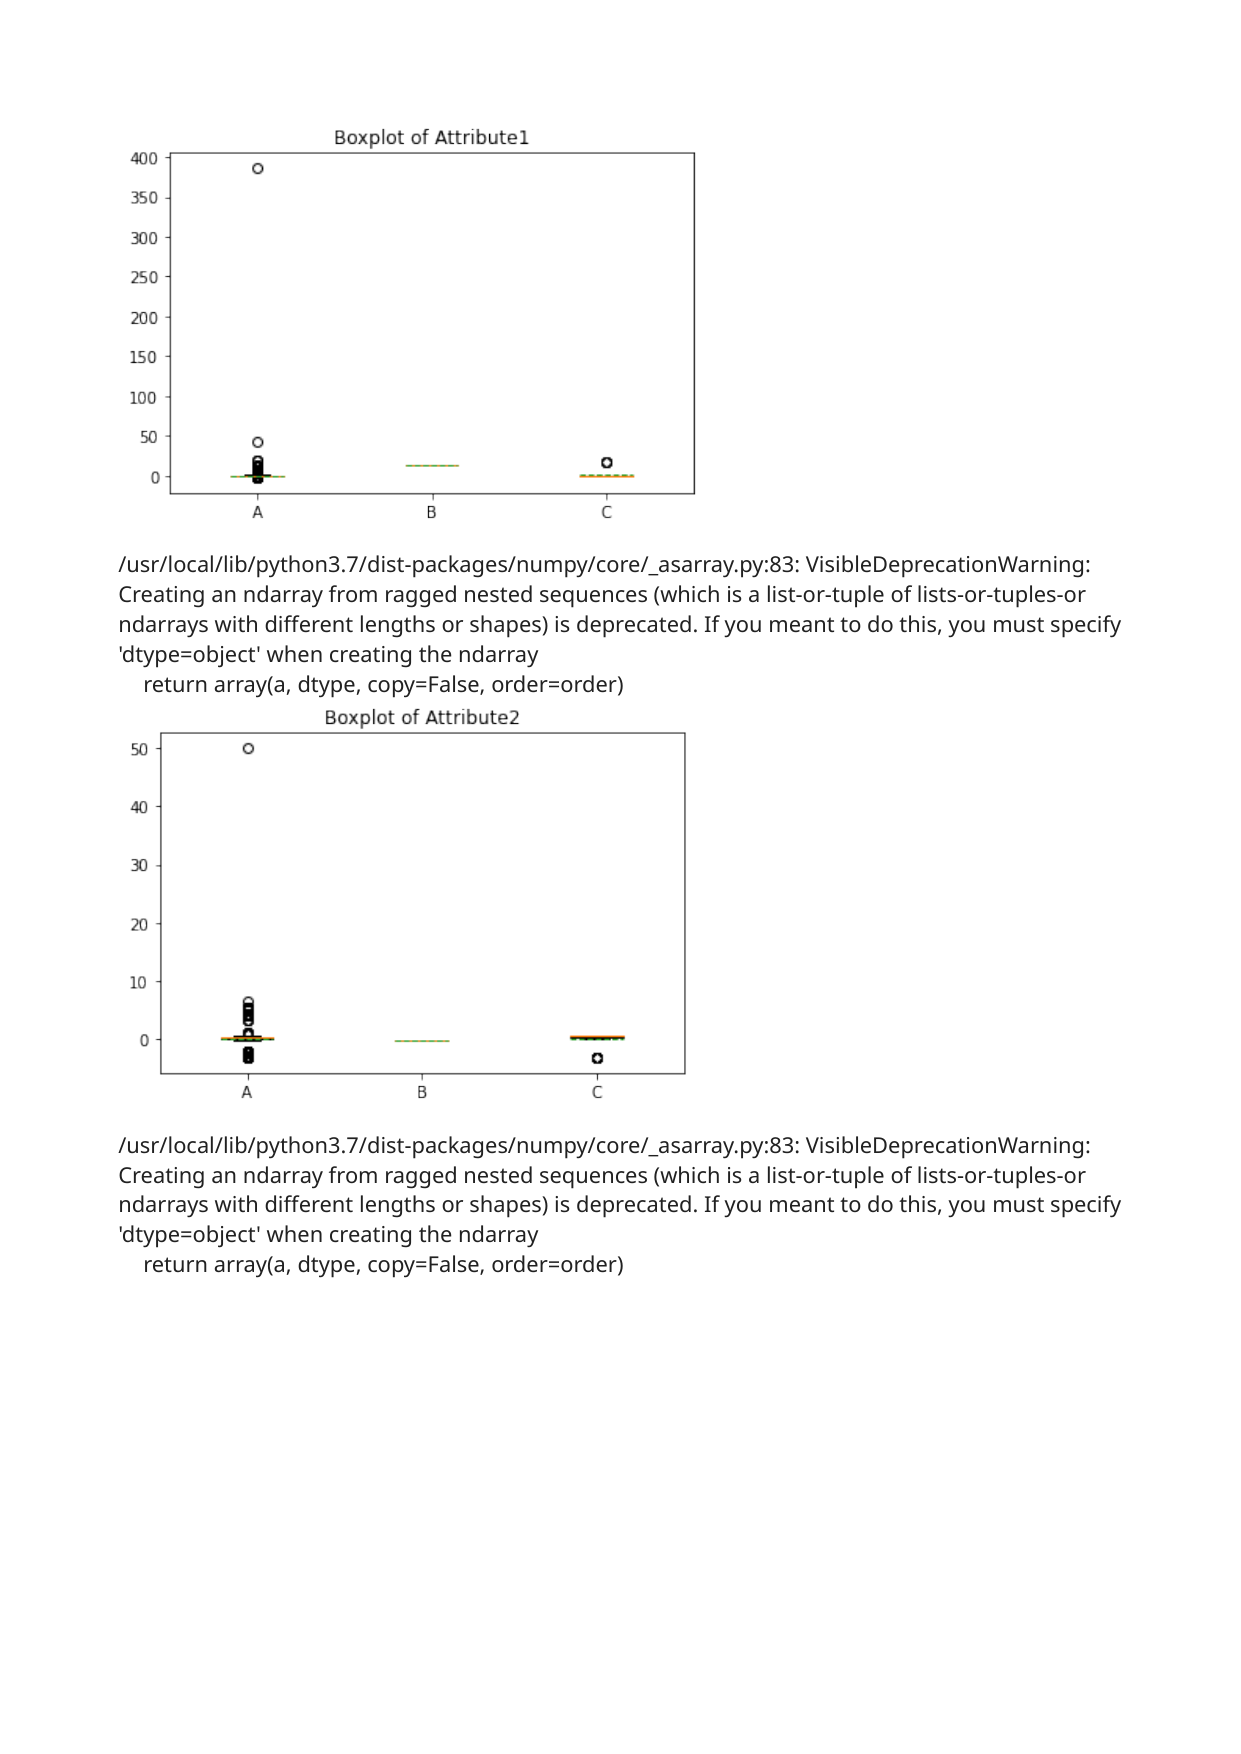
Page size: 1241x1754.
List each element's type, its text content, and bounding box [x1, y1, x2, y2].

text return array(a, dtype, copy=False, order=order) [118, 669, 1122, 698]
picture [118, 118, 704, 531]
text /usr/local/lib/python3.7/dist-packages/numpy/core/_asarray.py:83: VisibleDeprecationWarning: Creating an ndarray from ragged nested sequences (which is a list-or-tuple of lists-or-tuples-or ndarrays with different lengths or shapes) is deprecated. If you meant to do this, you must specify 'dtype=object' when creating the ndarray [118, 549, 1122, 669]
text /usr/local/lib/python3.7/dist-packages/numpy/core/_asarray.py:83: VisibleDeprecationWarning: Creating an ndarray from ragged nested sequences (which is a list-or-tuple of lists-or-tuples-or ndarrays with different lengths or shapes) is deprecated. If you meant to do this, you must specify 'dtype=object' when creating the ndarray [118, 1130, 1122, 1249]
picture [118, 698, 694, 1111]
text return array(a, dtype, copy=False, order=order) [118, 1249, 1122, 1279]
